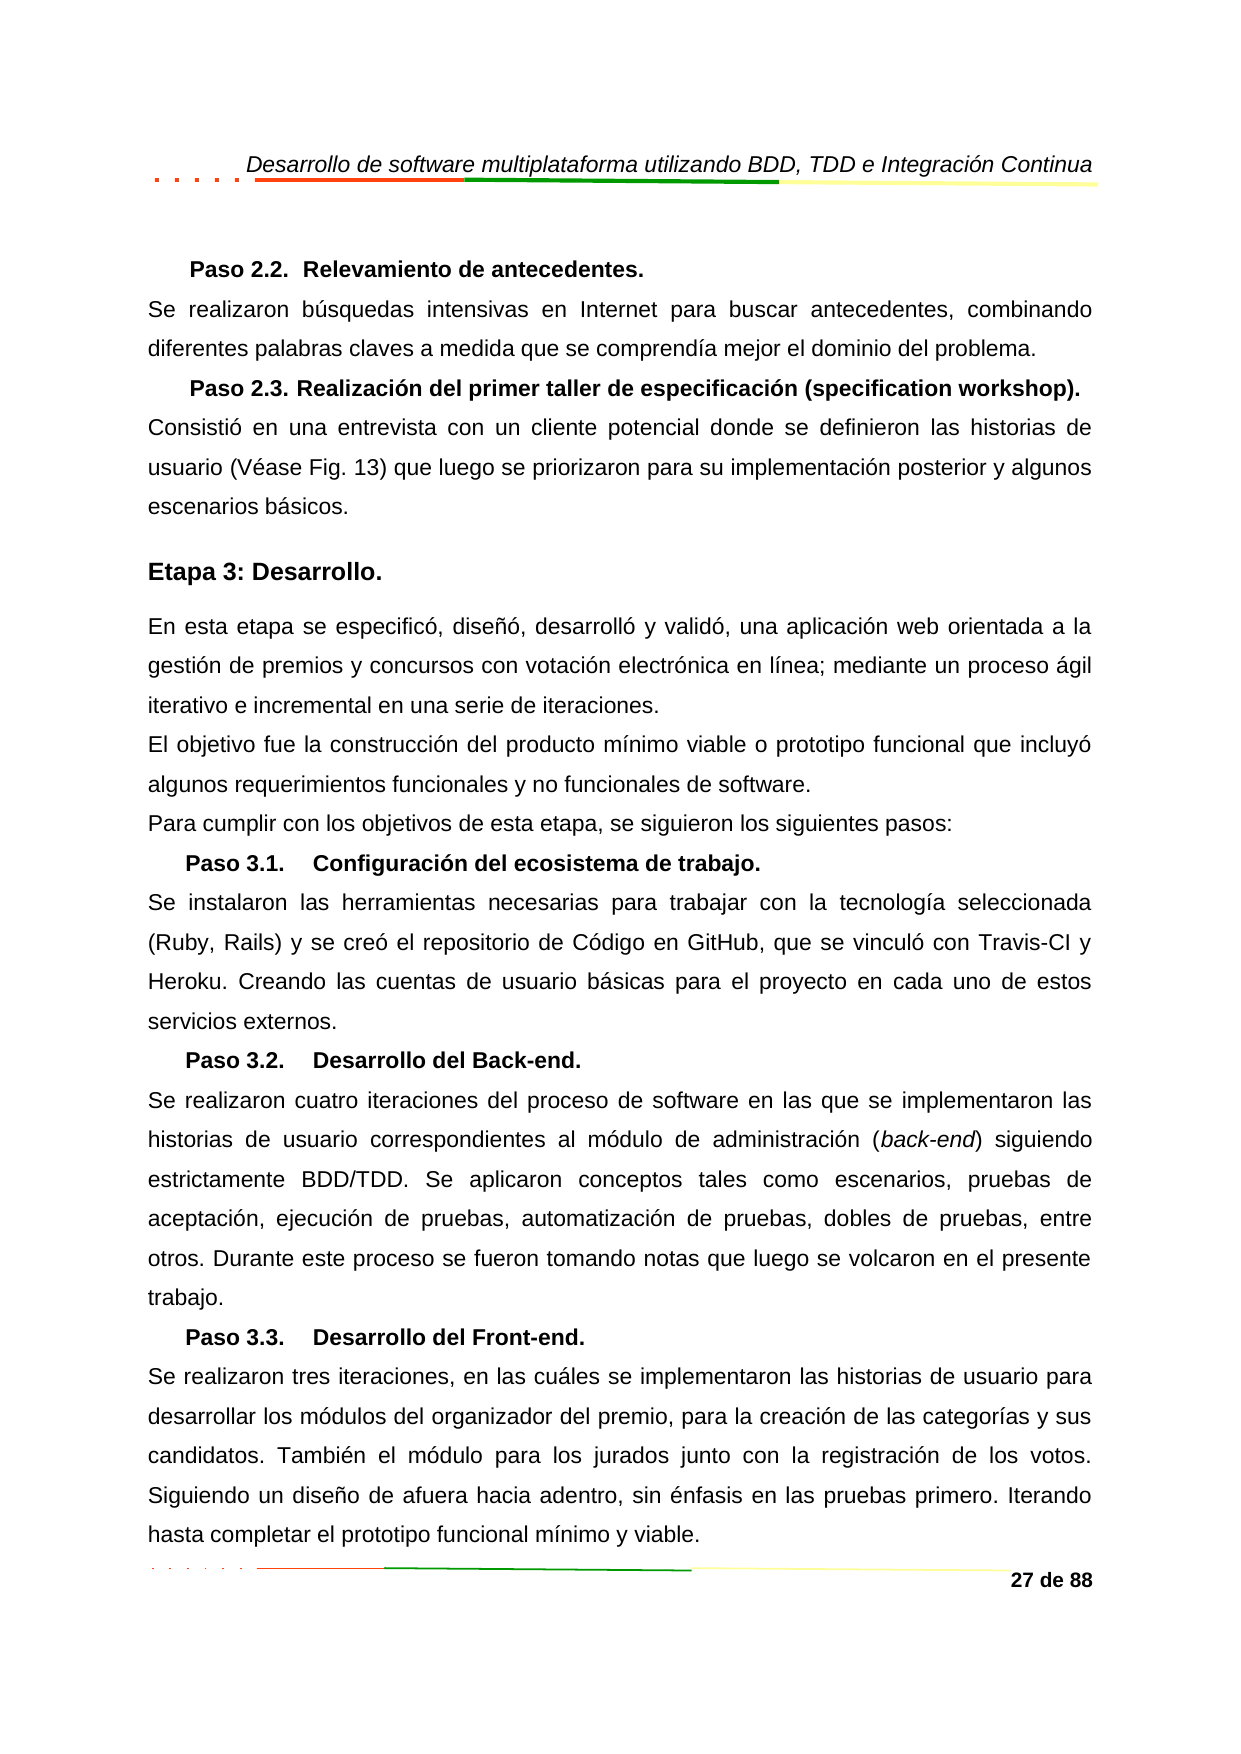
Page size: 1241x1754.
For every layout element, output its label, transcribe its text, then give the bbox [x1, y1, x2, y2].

list Desarrollo del Front-end. [185, 1324, 1093, 1350]
text En esta etapa se especificó, diseñó, desarrolló y validó, una aplicación web orientada a la gestión de premios y concursos con votación electrónica en línea; mediante un proceso ágil iterativo e incremental en una serie de iteraciones. [148, 613, 1093, 718]
text Se realizaron tres iteraciones, en las cuáles se implementaron las historias de usuario para desarrollar los módulos del organizador del premio, para la creación de las categorías y sus candidatos. También el módulo para los jurados junto con la registración de los votos. Siguiendo un diseño de afuera hacia adentro, sin énfasis en las pruebas primero. Iterando hasta completar el prototipo funcional mínimo y viable. [148, 1363, 1093, 1547]
list Configuración del ecosistema de trabajo. [185, 850, 1093, 876]
list Realización del primer taller de especificación (specification workshop). [183, 374, 1093, 401]
list Desarrollo del Back-end. [185, 1047, 1093, 1074]
text El objetivo fue la construcción del producto mínimo viable o prototipo funcional que incluyó algunos requerimientos funcionales y no funcionales de software. [148, 731, 1093, 797]
text Se instalaron las herramientas necesarias para trabajar con la tecnología seleccionada (Ruby, Rails) y se creó el repositorio de Código en GitHub, que se vinculó con Travis-CI y Heroku. Creando las cuentas de usuario básicas para el proyecto en cada uno de estos servicios externos. [148, 889, 1093, 1034]
subtitle Etapa 3: Desarrollo. [148, 557, 1093, 586]
text Se realizaron cuatro iteraciones del proceso de software en las que se implementaron las historias de usuario correspondientes al módulo de administración (back-end) siguiendo estrictamente BDD/TDD. Se aplicaron conceptos tales como escenarios, pruebas de aceptación, ejecución de pruebas, automatización de pruebas, dobles de pruebas, entre otros. Durante este proceso se fueron tomando notas que luego se volcaron en el presente trabajo. [148, 1087, 1093, 1311]
text Consistió en una entrevista con un cliente potencial donde se definieron las historias de usuario (Véase Fig. 13) que luego se priorizaron para su implementación posterior y algunos escenarios básicos. [148, 414, 1093, 519]
text Para cumplir con los objetivos de esta etapa, se siguieron los siguientes pasos: [148, 810, 1093, 837]
list Relevamiento de antecedentes. [183, 256, 1093, 282]
text Se realizaron búsquedas intensivas en Internet para buscar antecedentes, combinando diferentes palabras claves a medida que se comprendía mejor el dominio del problema. [148, 296, 1093, 361]
